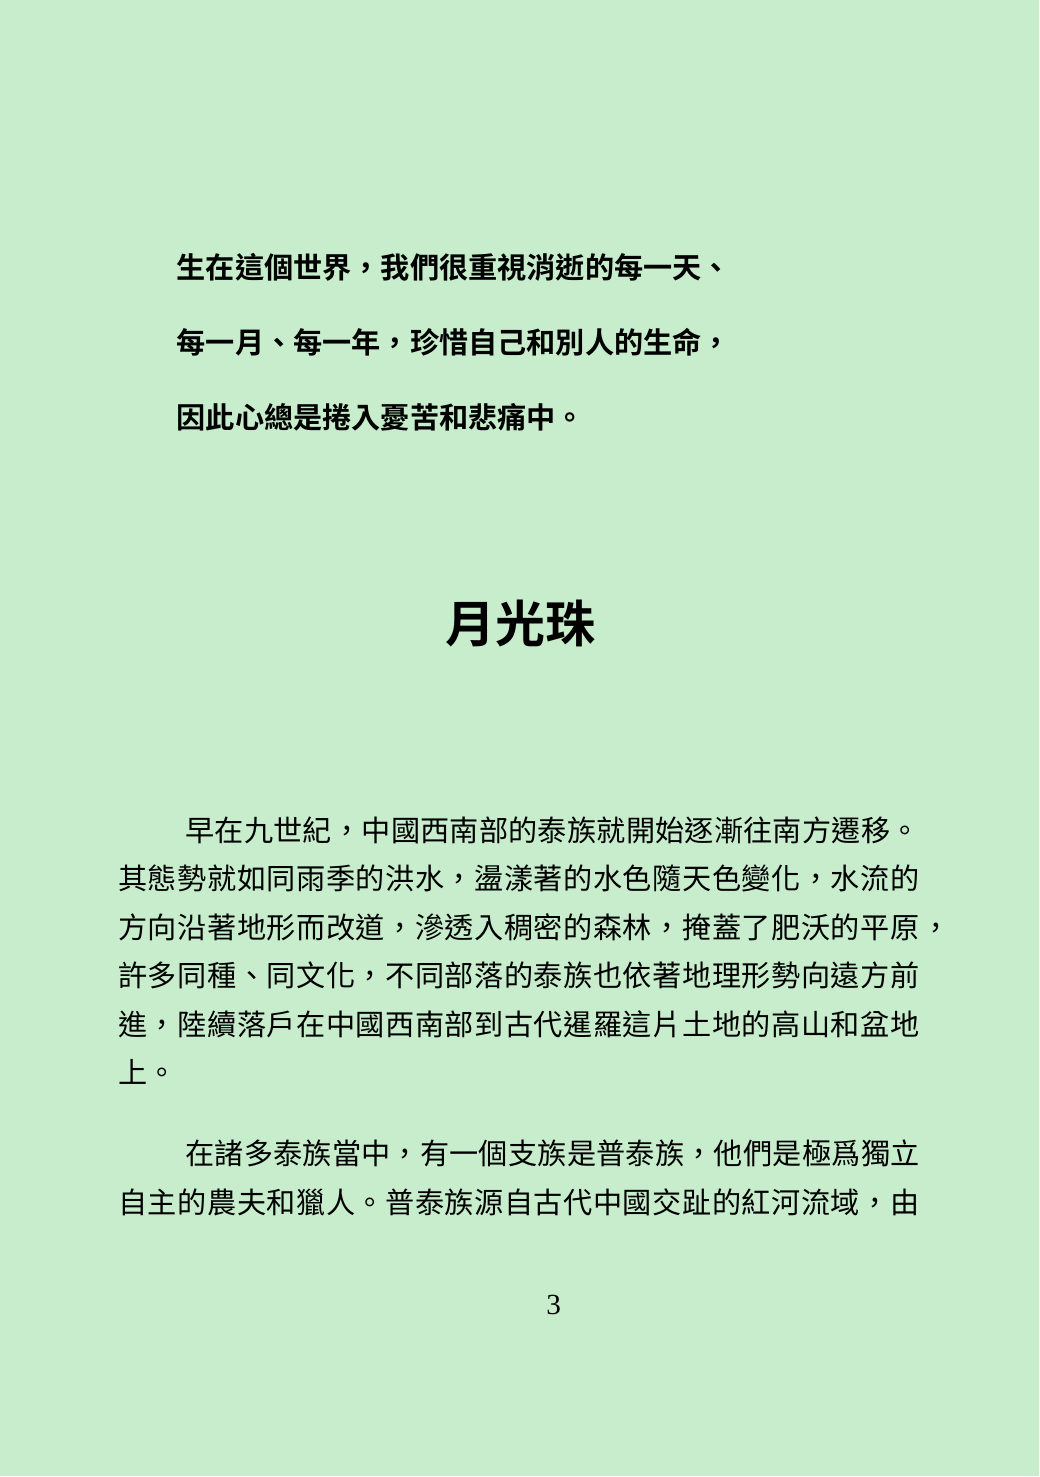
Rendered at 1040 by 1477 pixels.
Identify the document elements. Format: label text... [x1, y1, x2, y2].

text 生在這個世界，我們很重視消逝的每一天、 [118, 245, 921, 287]
subtitle 月光珠 [118, 584, 921, 657]
text 在諸多泰族當中，有一個支族是普泰族，他們是極爲獨立自主的農夫和獵人。普泰族源自古代中國交趾的紅河流域，由 [118, 1131, 921, 1222]
text 因此心總是捲入憂苦和悲痛中。 [118, 394, 921, 437]
text 早在九世紀，中國西南部的泰族就開始逐漸往南方遷移。其態勢就如同雨季的洪水，盪漾著的水色隨天色變化，水流的方向沿著地形而改道，滲透入稠密的森林，掩蓋了肥沃的平原，許多同種、同文化，不同部落的泰族也依著地理形勢向遠方前進，陸續落戶在中國西南部到古代暹羅這片土地的高山和盆地上。 [118, 807, 921, 1092]
text 每一月、每一年，珍惜自己和別人的生命， [118, 320, 921, 362]
